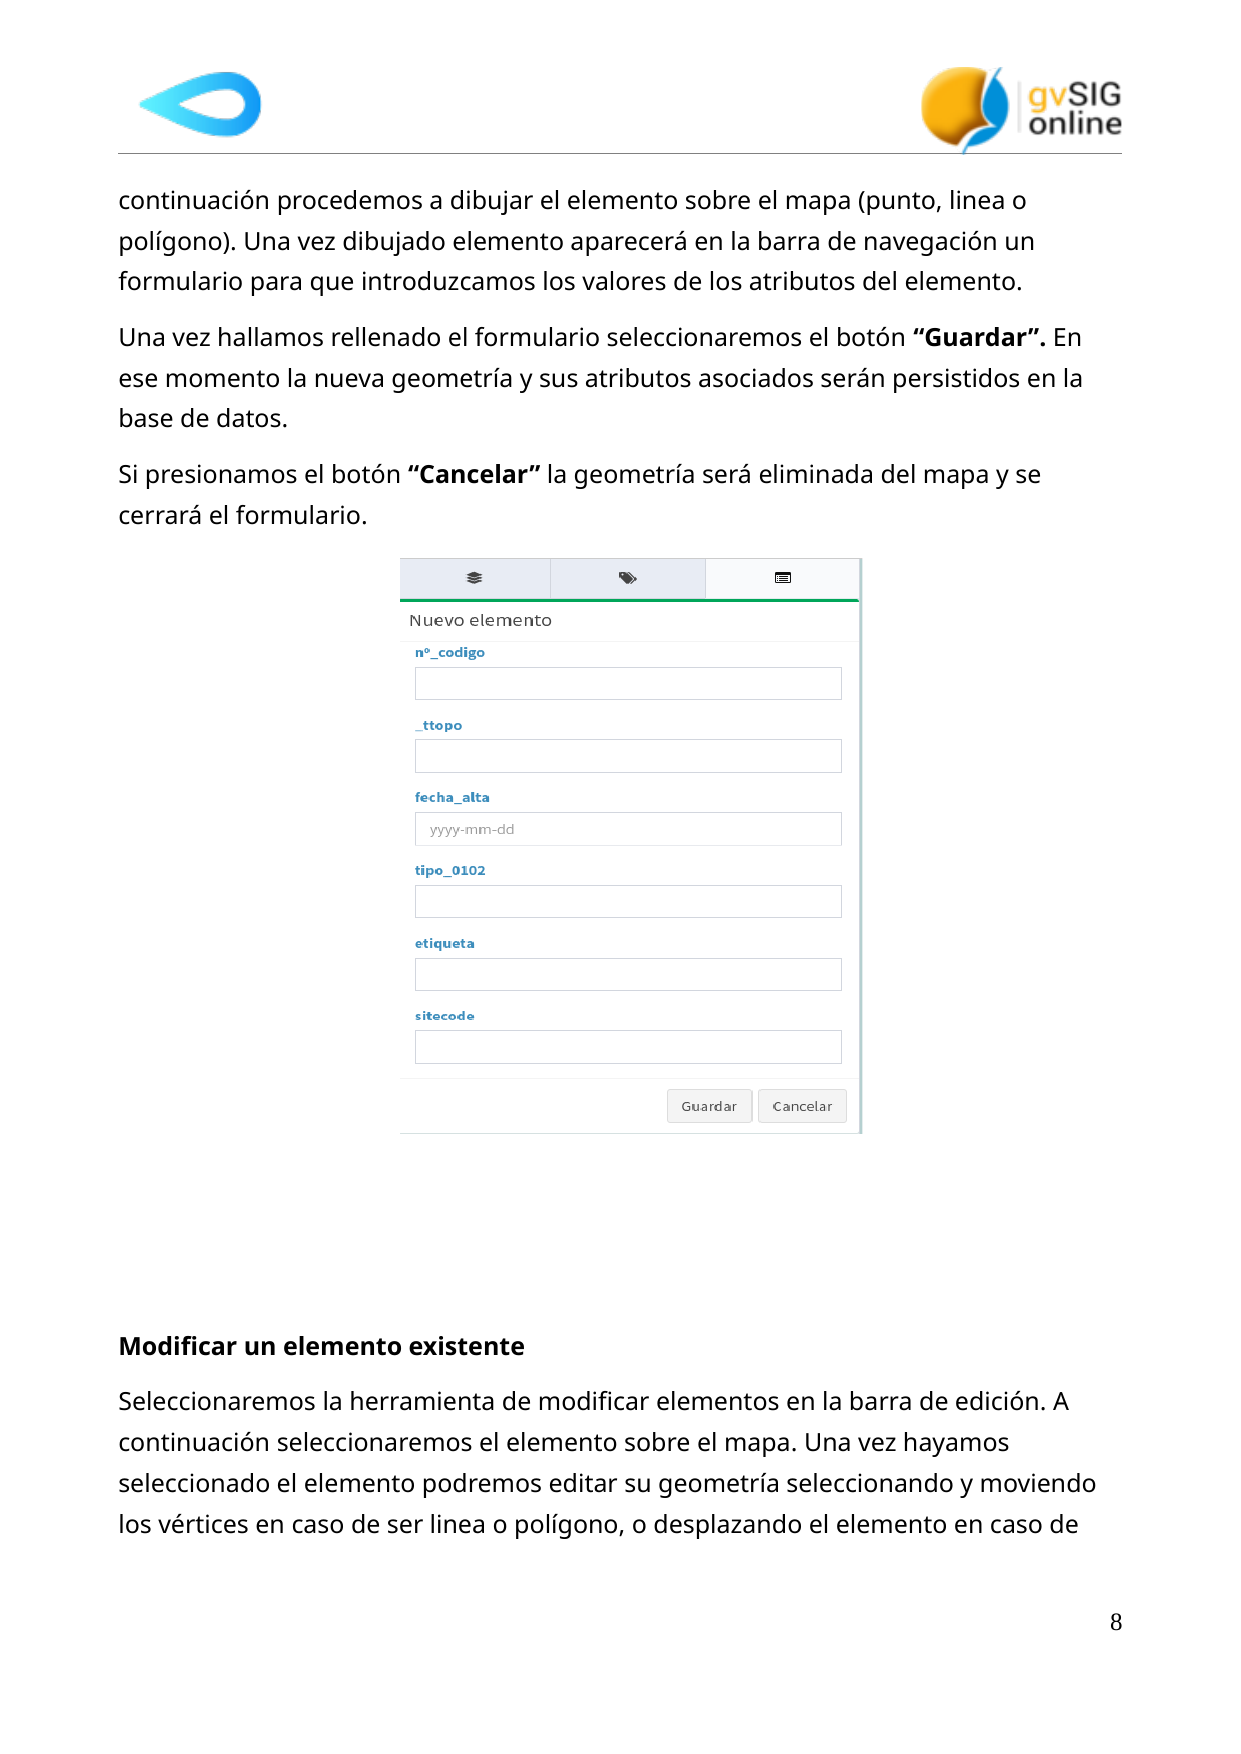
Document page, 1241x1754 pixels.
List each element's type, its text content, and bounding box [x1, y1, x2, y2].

picture [119, 62, 282, 154]
text Modificar un elemento existente [118, 1328, 1122, 1363]
text Una vez hallamos rellenado el formulario seleccionaremos el botón “Guardar”. En ese momento la nueva geometría y sus atributos asociados serán persistidos en la base de datos. [118, 319, 1122, 435]
text Si presionamos el botón “Cancelar” la geometría será eliminada del mapa y se cerrará el formulario. [118, 456, 1122, 531]
text continuación procedemos a dibujar el elemento sobre el mapa (punto, linea o polígono). Una vez dibujado elemento aparecerá en la barra de navegación un formulario para que introduzcamos los valores de los atributos del elemento. [118, 182, 1122, 298]
picture [921, 67, 1122, 155]
picture [400, 558, 863, 1134]
text Seleccionaremos la herramienta de modificar elementos en la barra de edición. A continuación seleccionaremos el elemento sobre el mapa. Una vez hayamos seleccionado el elemento podremos editar su geometría seleccionando y moviendo los vértices en caso de ser linea o polígono, o desplazando el elemento en caso de [118, 1384, 1122, 1541]
